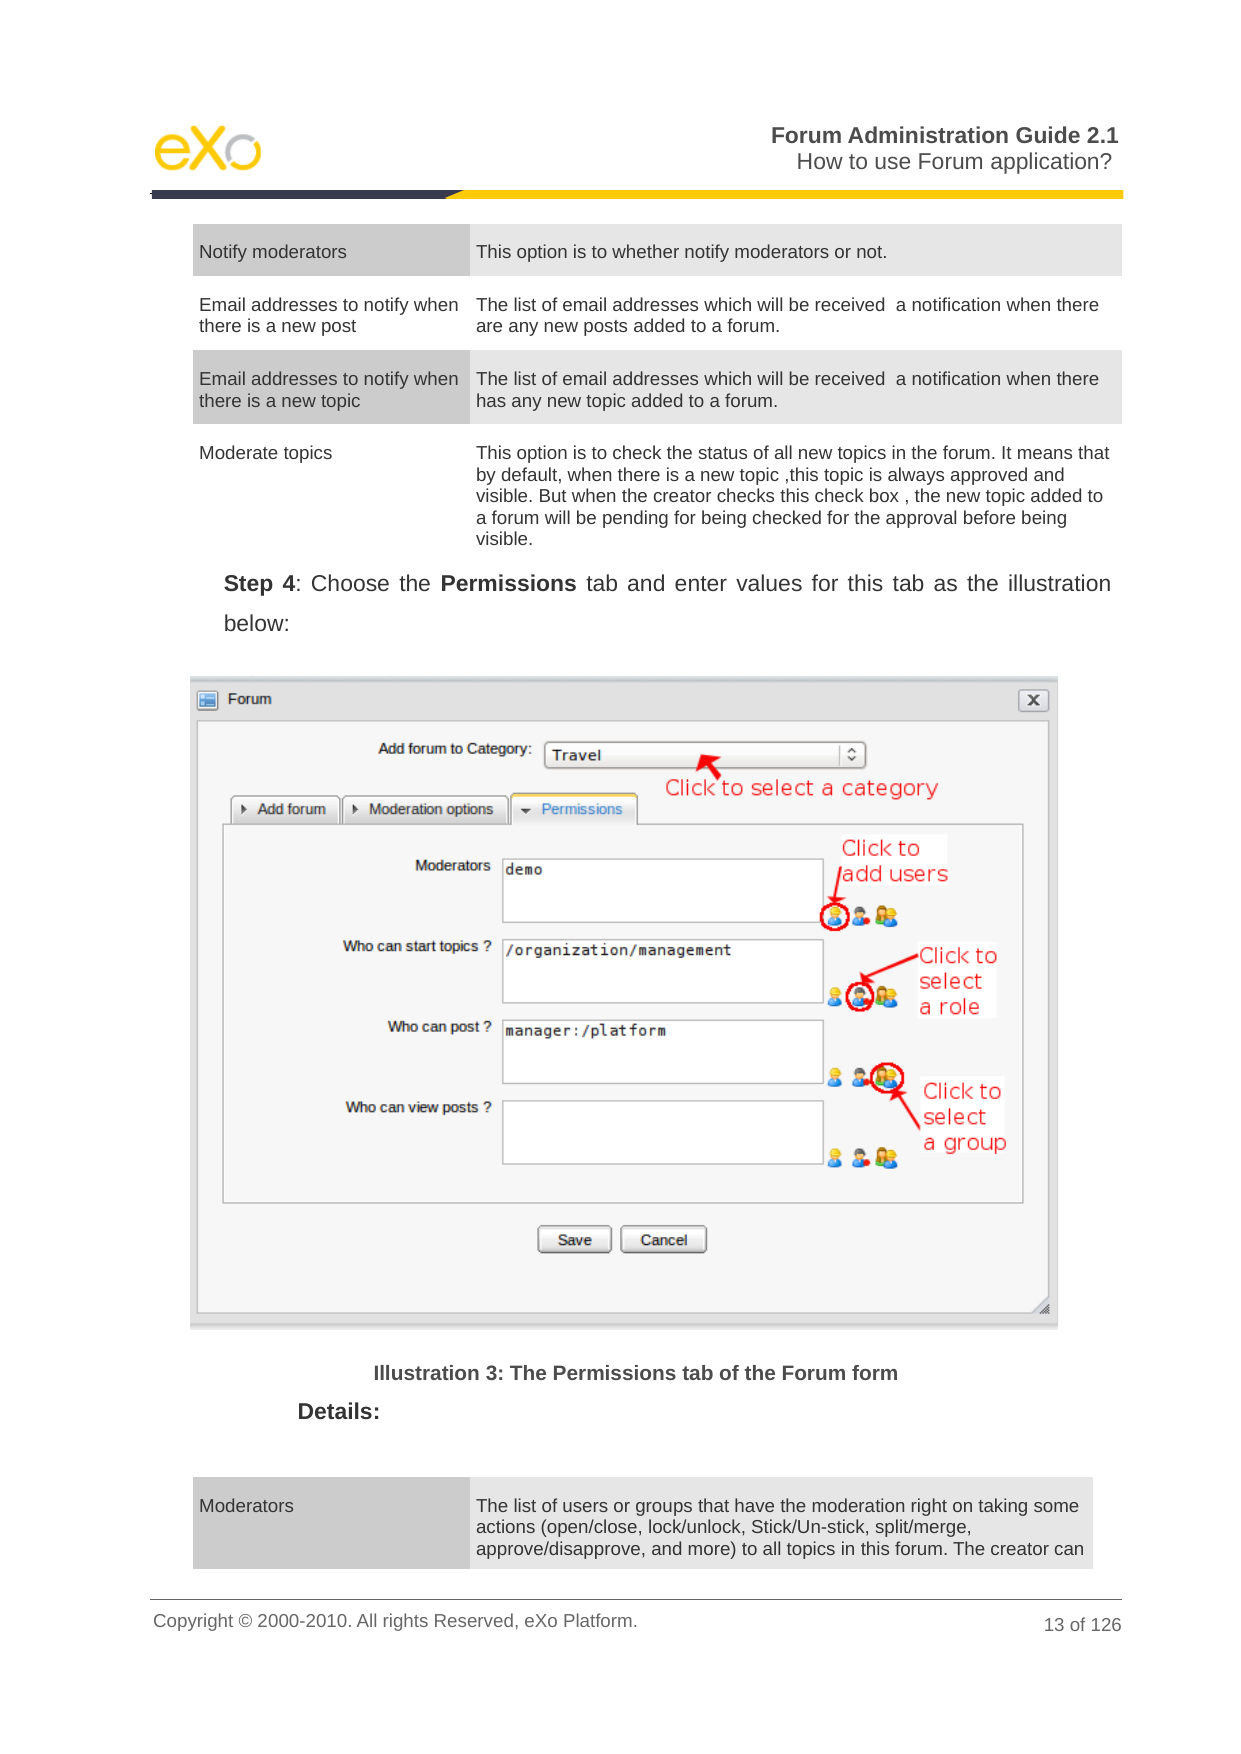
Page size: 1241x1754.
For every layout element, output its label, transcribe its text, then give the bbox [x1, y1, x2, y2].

picture [190, 676, 1059, 1330]
picture [155, 125, 262, 171]
table_header Moderators [193, 1477, 470, 1569]
table_cell The list of email addresses which will be received a notification when there are any new posts added to a forum. [470, 276, 1122, 350]
table_cell Email addresses to notify when there is a new post [193, 276, 470, 350]
table_header This option is to whether notify moderators or not. [470, 224, 1122, 276]
table_header Notify moderators [193, 224, 470, 276]
text Details: [190, 657, 1122, 1424]
table_cell Email addresses to notify when there is a new topic [193, 350, 470, 424]
table_cell Moderate topics [193, 424, 470, 563]
picture [151, 190, 1124, 199]
table_cell The list of email addresses which will be received a notification when there has any new topic added to a forum. [470, 350, 1122, 424]
table_header The list of users or groups that have the moderation right on taking some actions (open/close, lock/unlock, Stick/Un-stick, split/merge, approve/disapprove, and more) to all topics in this forum. The creator can [470, 1477, 1093, 1569]
table_cell This option is to check the status of all new topics in the forum. It means that by default, when there is a new topic ,this topic is always approved and visible. But when the creator checks this check box , the new topic added to a forum will be pending for being checked for the approval before being visible. [470, 424, 1122, 563]
text Illustration 4: The Permissions tab of the Forum form [190, 732, 1082, 1385]
